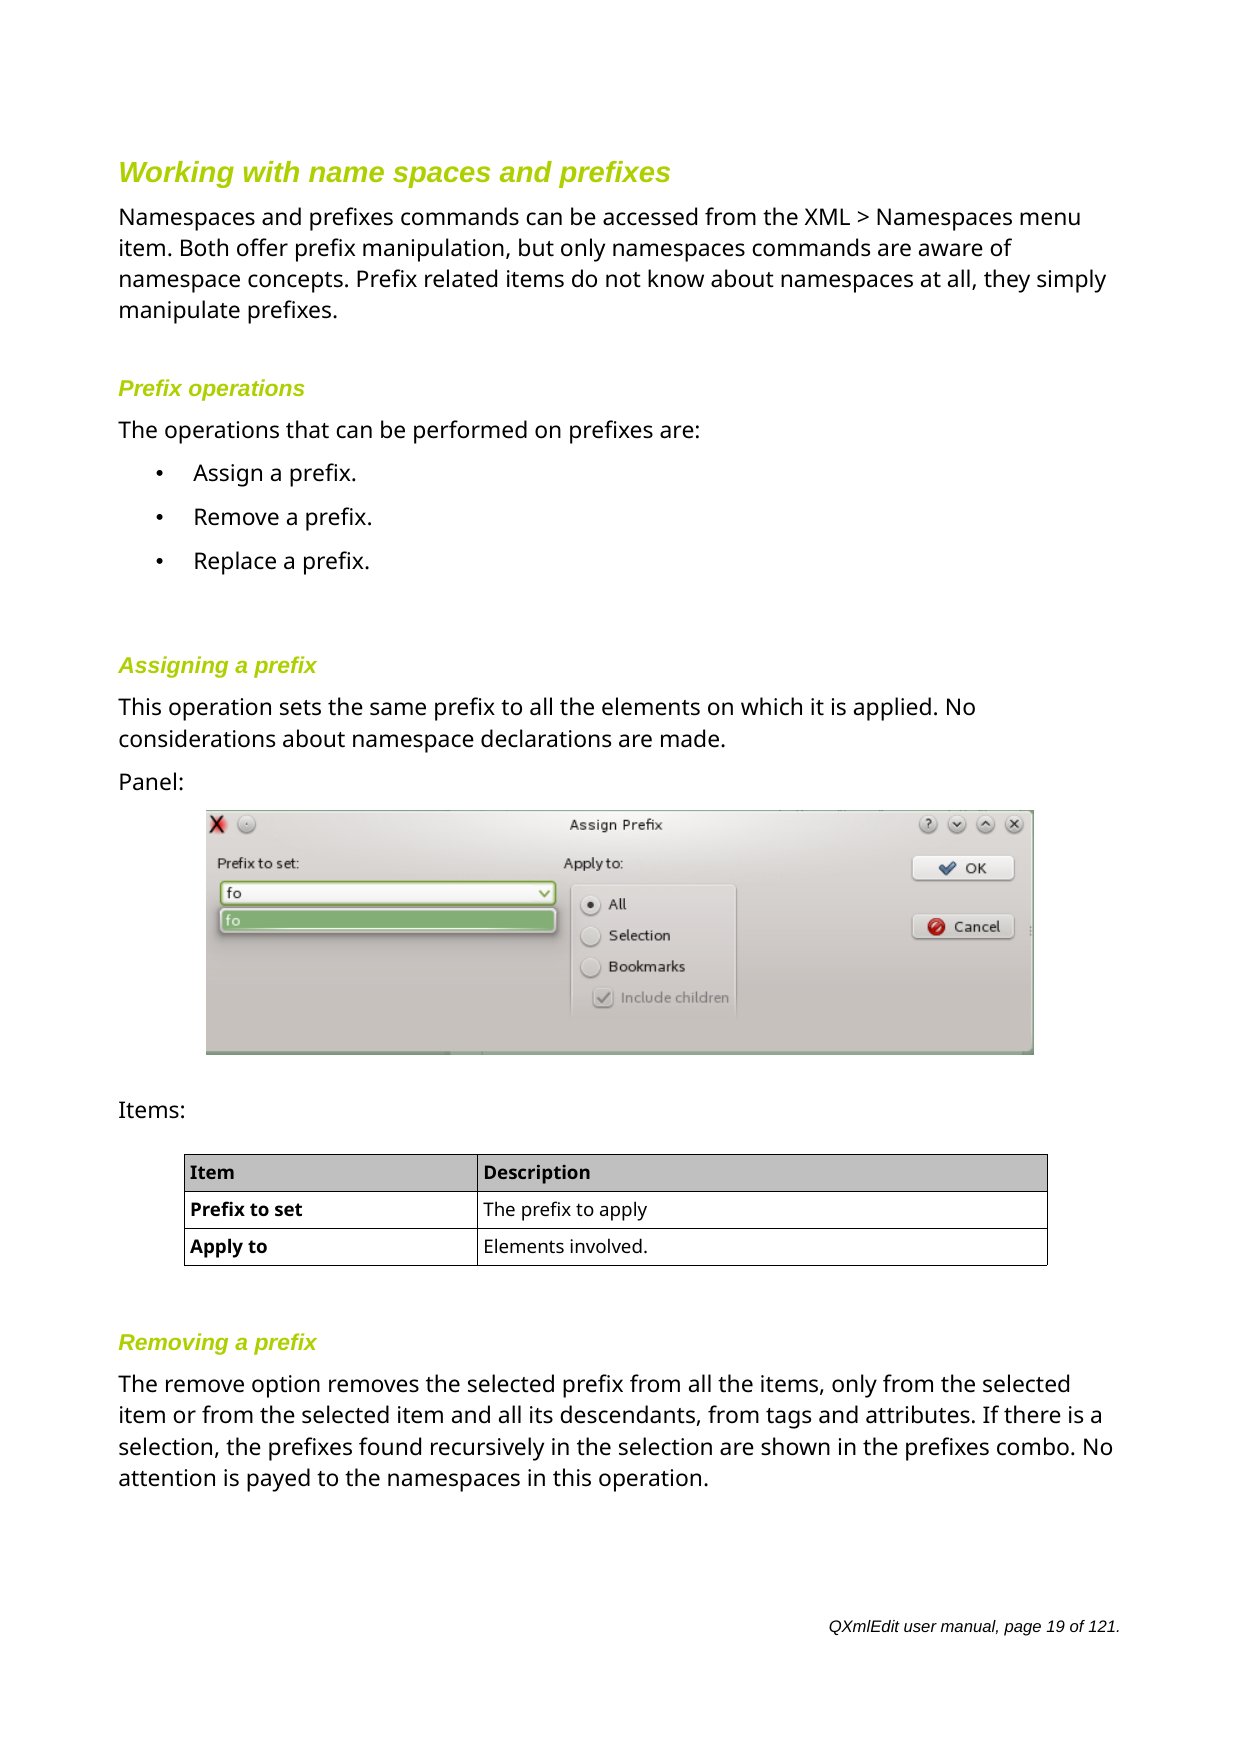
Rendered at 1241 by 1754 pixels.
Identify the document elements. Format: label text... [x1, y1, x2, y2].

text The remove option removes the selected prefix from all the items, only from the selected item or from the selected item and all its descendants, from tags and attributes. If there is a selection, the prefixes found recursively in the selection are shown in the prefixes combo. No attention is payed to the namespaces in this operation. [118, 1368, 1122, 1493]
table_header Item [185, 1155, 477, 1191]
table_cell Apply to [185, 1229, 477, 1265]
table_cell Prefix to set [185, 1192, 477, 1228]
text Namespaces and prefixes commands can be accessed from the XML > Namespaces menu item. Both offer prefix manipulation, but only namespaces commands are aware of namespace concepts. Prefix related items do not know about namespaces at all, they simply manipulate prefixes. [118, 201, 1122, 326]
subtitle Removing a prefix [118, 1329, 1122, 1355]
table_cell Elements involved. [478, 1229, 1047, 1265]
text The operations that can be performed on prefixes are: [118, 414, 1122, 445]
list Remove a prefix. [156, 501, 1122, 532]
picture [206, 810, 1034, 1055]
subtitle Working with name spaces and prefixes [118, 155, 1122, 188]
text This operation sets the same prefix to all the elements on which it is applied. No considerations about namespace declarations are made. [118, 691, 1122, 754]
table_header Description [478, 1155, 1047, 1191]
list Assign a prefix. [156, 457, 1122, 489]
subtitle Assigning a prefix [118, 652, 1122, 679]
text Panel: [118, 766, 1122, 798]
list Replace a prefix. [156, 545, 1122, 576]
subtitle Prefix operations [118, 375, 1122, 401]
table_cell The prefix to apply [478, 1192, 1047, 1228]
text Items: [118, 1094, 1122, 1125]
